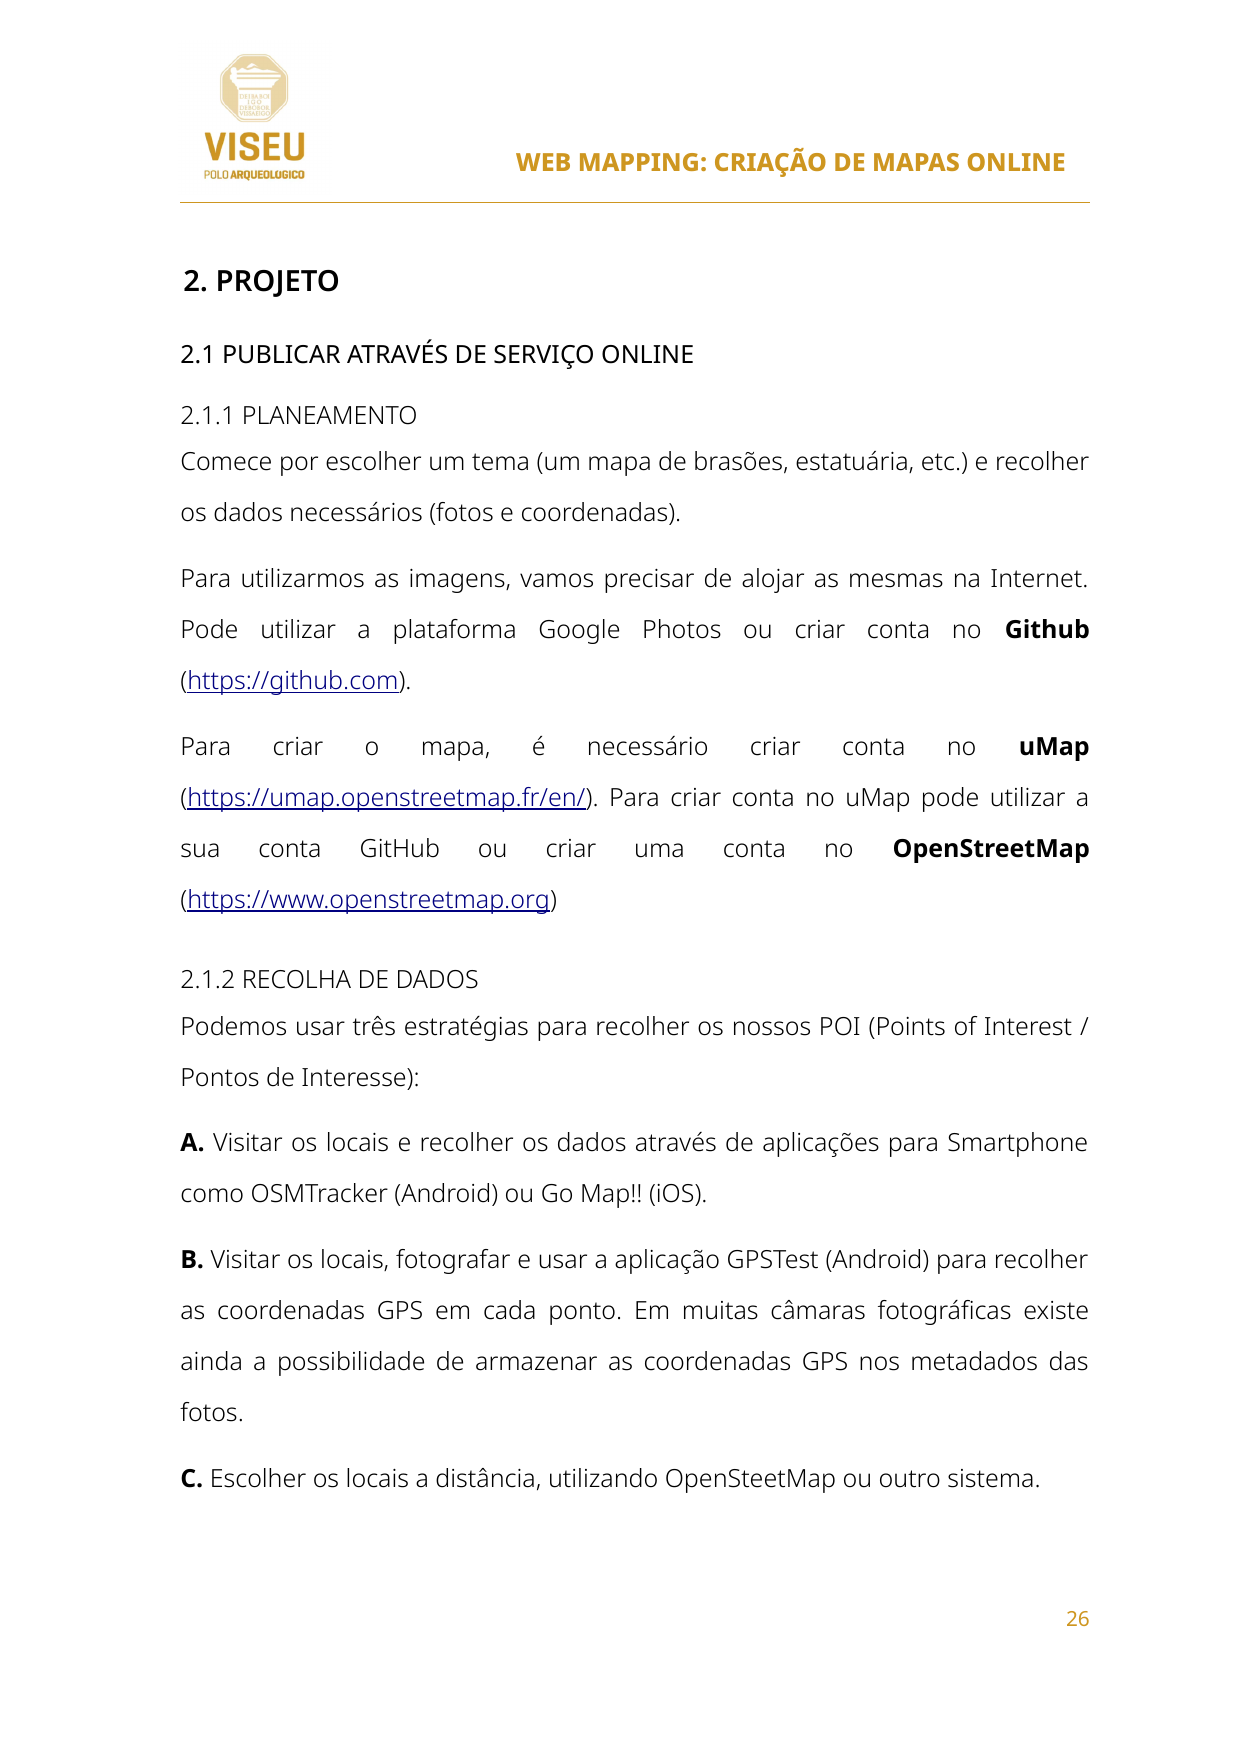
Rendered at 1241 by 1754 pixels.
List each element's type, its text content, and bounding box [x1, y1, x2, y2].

text Podemos usar três estratégias para recolher os nossos POI (Points of Interest / Pontos de Interesse): [180, 1008, 1090, 1093]
text C. Escolher os locais a distância, utilizando OpenSteetMap ou outro sistema. [180, 1460, 1090, 1494]
subtitle 2.1.1 Planeamento [180, 397, 1090, 431]
text Comece por escolher um tema (um mapa de brasões, estatuária, etc.) e recolher os dados necessários (fotos e coordenadas). [180, 444, 1090, 529]
text Para criar o mapa, é necessário criar conta no uMap (https://umap.openstreetmap.fr/en/). Para criar conta no uMap pode utilizar a sua conta GitHub ou criar uma conta no OpenStreetMap (https://www.openstreetmap.org) [180, 728, 1090, 916]
subtitle 2. Projeto [180, 257, 1090, 303]
subtitle 2.1.2 Recolha de dados [180, 962, 1090, 996]
text Para utilizarmos as imagens, vamos precisar de alojar as mesmas na Internet. Pode utilizar a plataforma Google Photos ou criar conta no Github (https://github.com). [180, 561, 1090, 697]
text B. Visitar os locais, fotografar e usar a aplicação GPSTest (Android) para recolher as coordenadas GPS em cada ponto. Em muitas câmaras fotográficas existe ainda a possibilidade de armazenar as coordenadas GPS nos metadados das fotos. [180, 1242, 1090, 1429]
subtitle 2.1 Publicar através de serviço online [180, 336, 1090, 370]
text A. Visitar os locais e recolher os dados através de aplicações para Smartphone como OSMTracker (Android) ou Go Map!! (iOS). [180, 1125, 1090, 1210]
